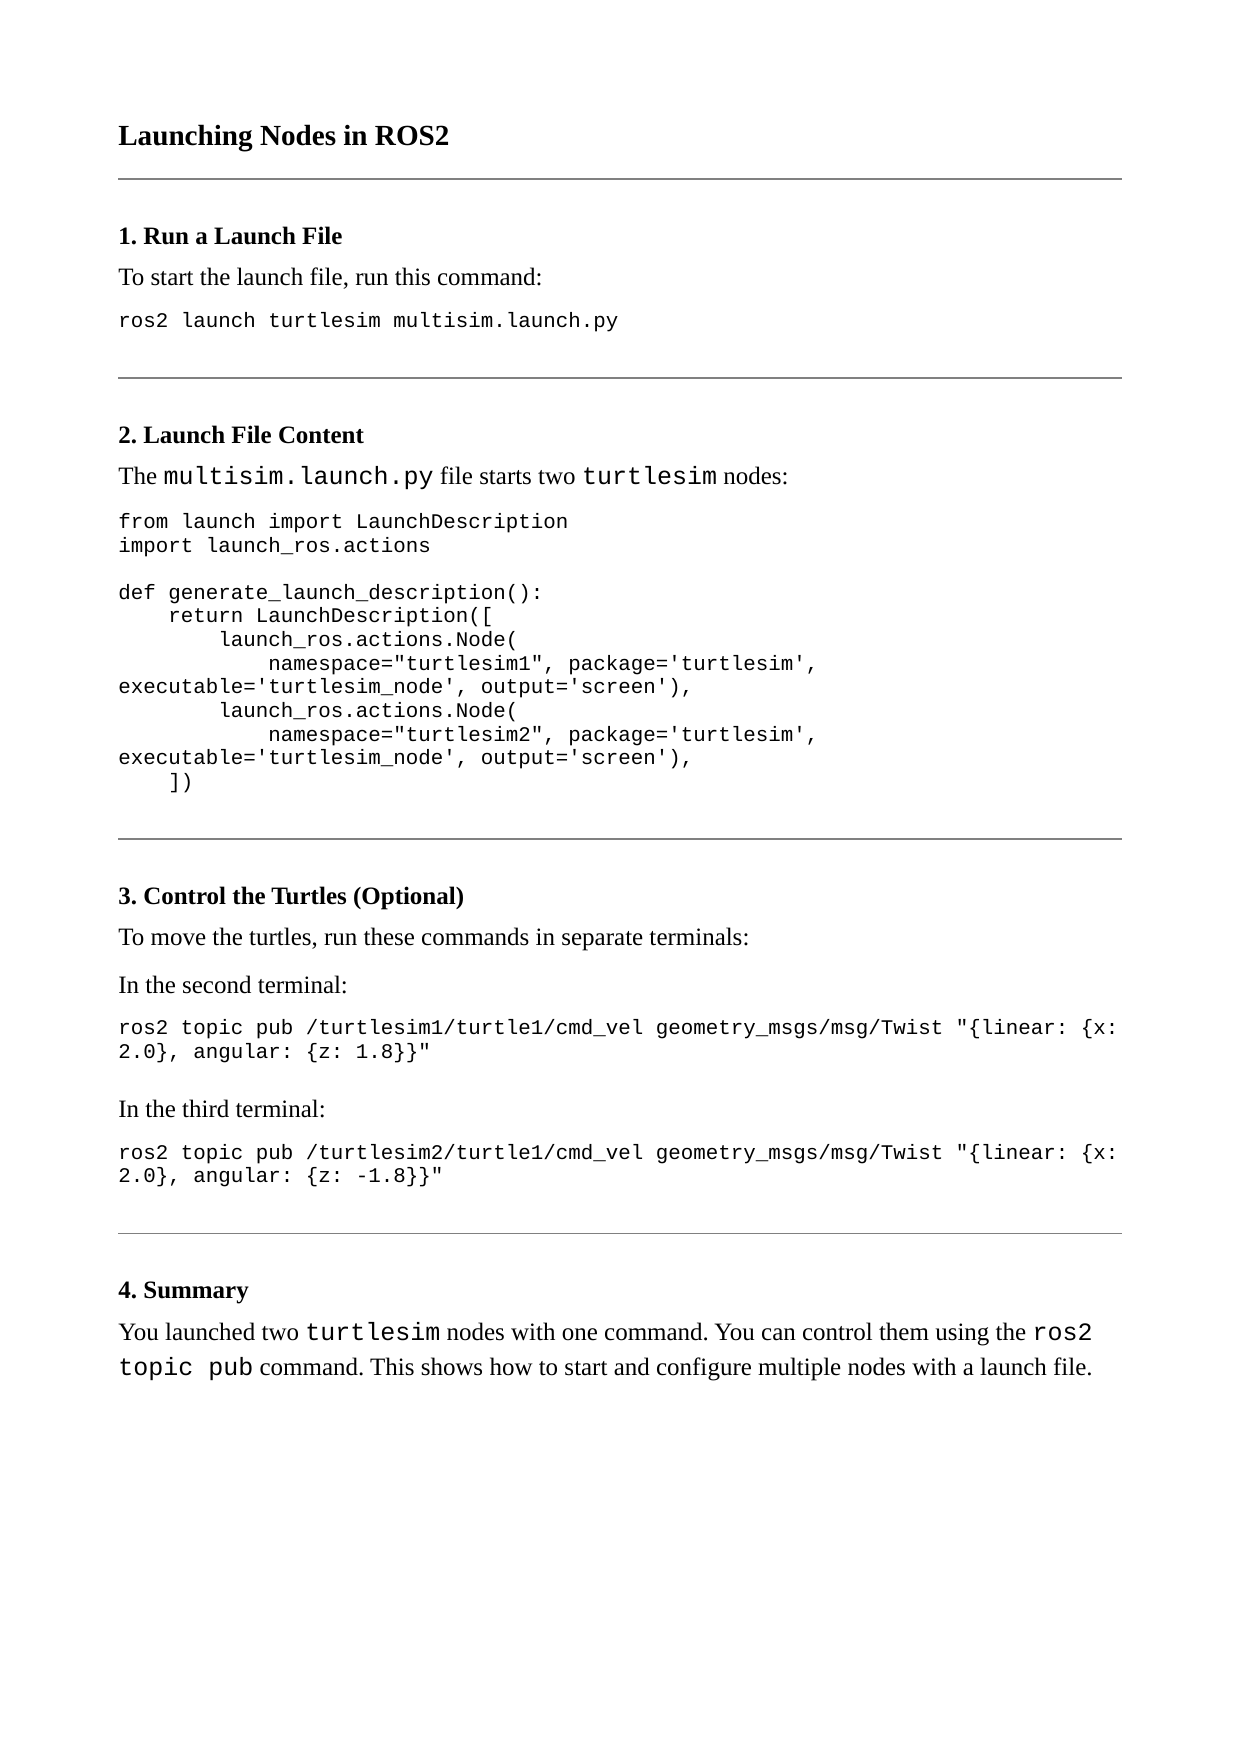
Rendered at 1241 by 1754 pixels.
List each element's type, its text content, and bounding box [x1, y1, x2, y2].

text The multisim.launch.py file starts two turtlesim nodes: [118, 461, 1122, 492]
subtitle 3. Control the Turtles (Optional) [118, 881, 1122, 910]
text ros2 topic pub /turtlesim2/turtle1/cmd_vel geometry_msgs/msg/Twist "{linear: {x: 2.0}, angular: {z: -1.8}}" [118, 1142, 1122, 1189]
text launch_ros.actions.Node( [118, 700, 1122, 724]
text In the third terminal: [118, 1094, 1122, 1123]
subtitle 4. Summary [118, 1275, 1122, 1304]
text ros2 launch turtlesim multisim.launch.py [118, 310, 1122, 333]
subtitle 1. Run a Launch File [118, 221, 1122, 250]
text In the second terminal: [118, 970, 1122, 998]
text namespace="turtlesim2", package='turtlesim', executable='turtlesim_node', output='screen'), [118, 724, 1122, 771]
text namespace="turtlesim1", package='turtlesim', executable='turtlesim_node', output='screen'), [118, 653, 1122, 700]
text def generate_launch_description(): [118, 582, 1122, 606]
text import launch_ros.actions [118, 534, 1122, 558]
text ros2 topic pub /turtlesim1/turtle1/cmd_vel geometry_msgs/msg/Twist "{linear: {x: 2.0}, angular: {z: 1.8}}" [118, 1017, 1122, 1065]
text To start the launch file, run this command: [118, 262, 1122, 291]
text You launched two turtlesim nodes with one command. You can control them using the ros2 topic pub command. This shows how to start and configure multiple nodes with a launch file. [118, 1317, 1122, 1382]
text return LaunchDescription([ [118, 606, 1122, 629]
text launch_ros.actions.Node( [118, 629, 1122, 653]
text from launch import LaunchDescription [118, 511, 1122, 534]
text ]) [118, 771, 1122, 795]
text To move the turtles, run these commands in separate terminals: [118, 922, 1122, 951]
subtitle Launching Nodes in ROS2 [118, 118, 1122, 152]
subtitle 2. Launch File Content [118, 420, 1122, 448]
